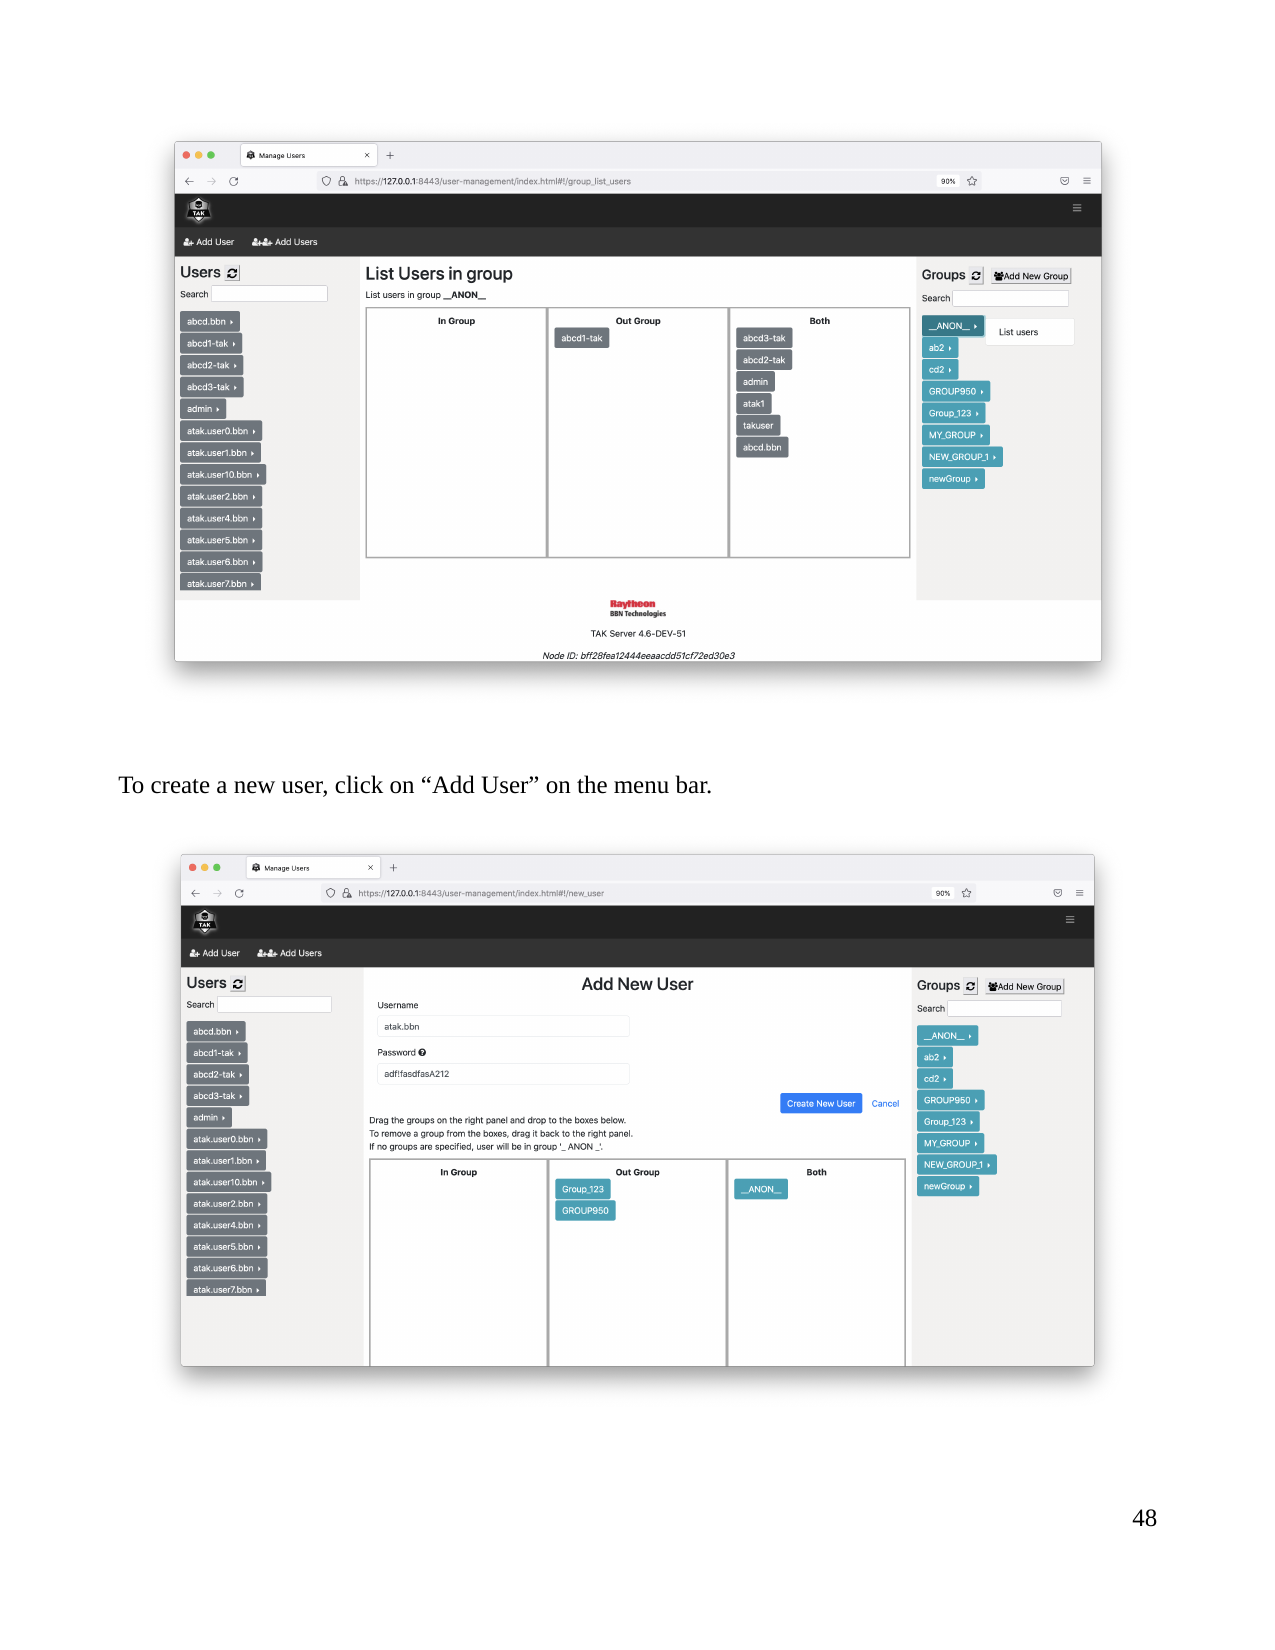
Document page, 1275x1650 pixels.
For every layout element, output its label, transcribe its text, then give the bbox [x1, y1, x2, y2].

text To create a new user, click on “Add User” on the menu bar. [118, 770, 1157, 799]
picture [140, 118, 1136, 707]
picture [147, 831, 1128, 1411]
